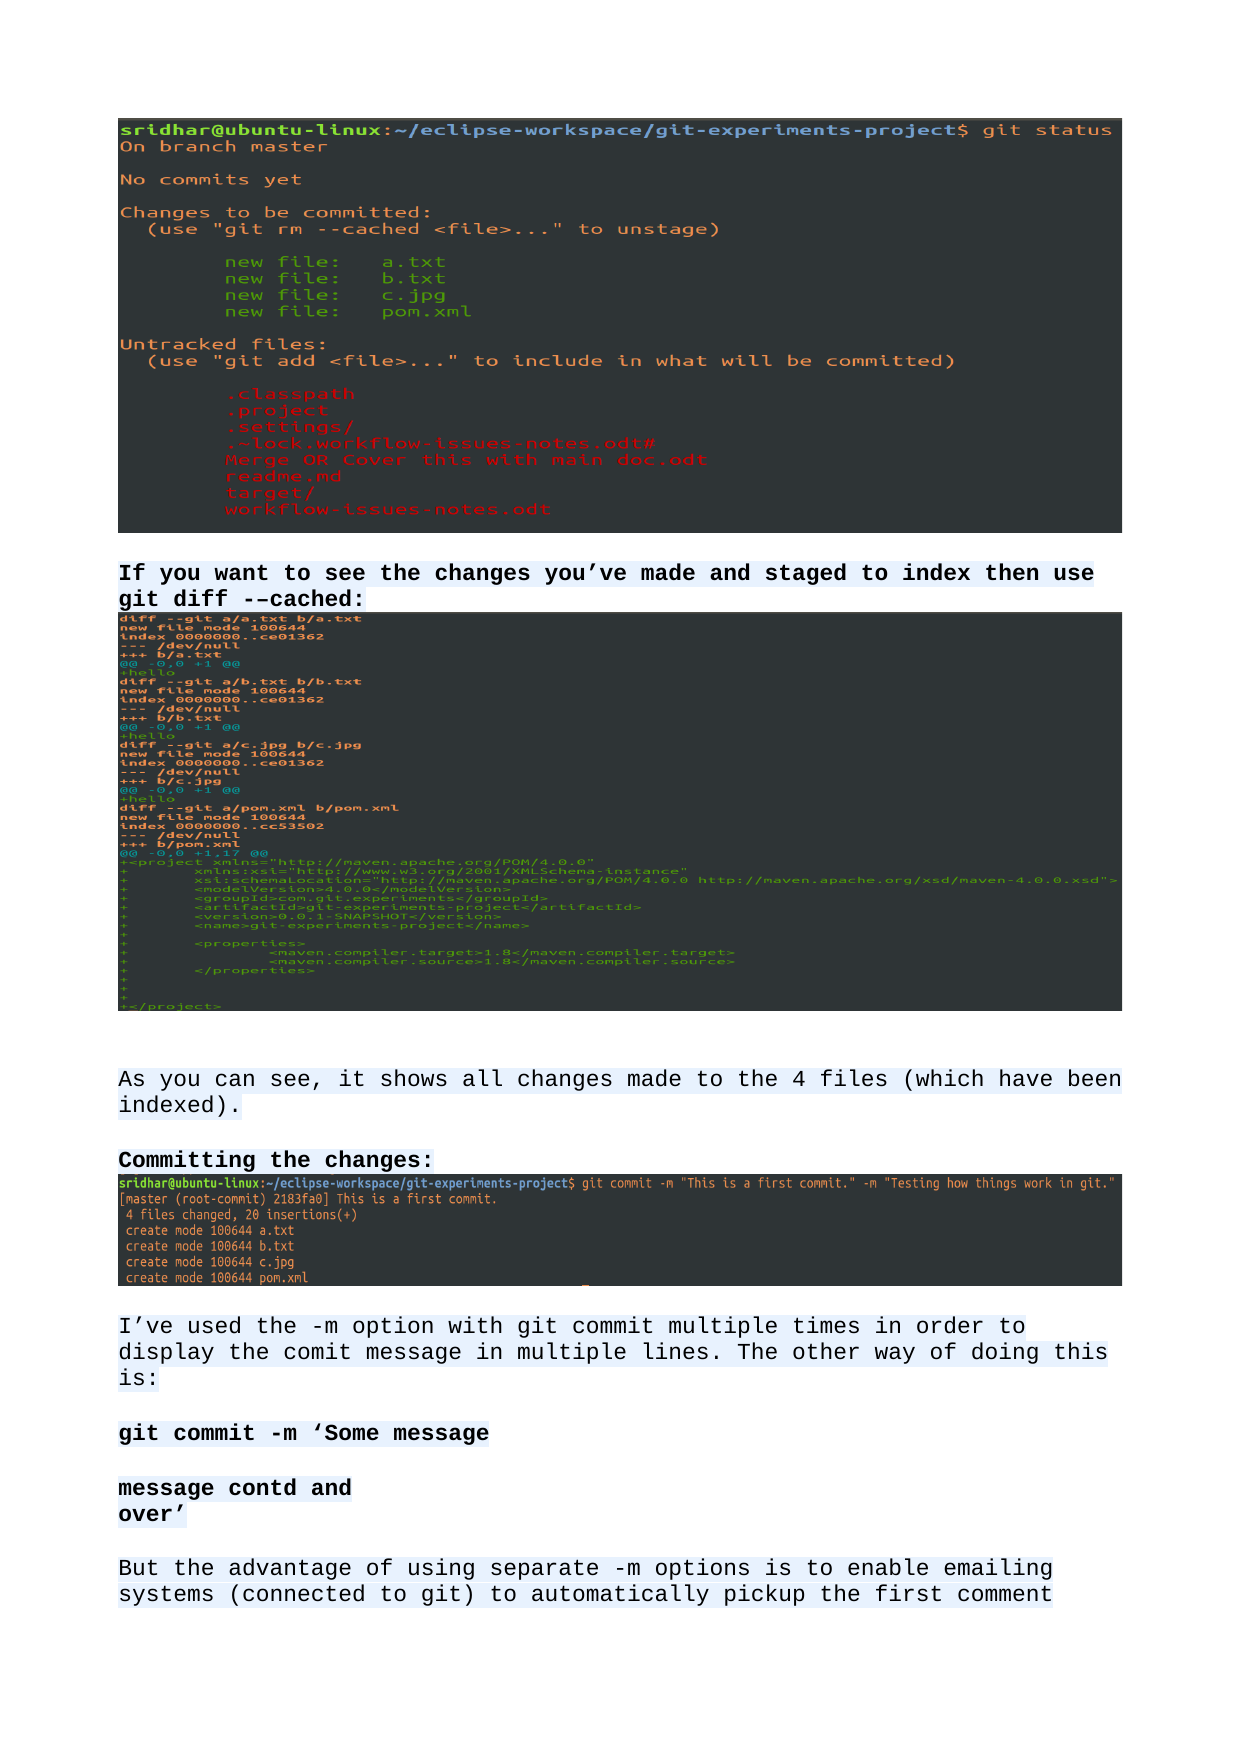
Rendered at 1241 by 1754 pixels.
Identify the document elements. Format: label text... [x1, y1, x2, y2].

text over’ [118, 1502, 1122, 1528]
text If you want to see the changes you’ve made and staged to index then use git diff -–cached: [118, 561, 1122, 612]
text But the advantage of using separate -m options is to enable emailing systems (connected to git) to automatically pickup the first comment [118, 1557, 1122, 1608]
text Committing the changes: [118, 1148, 1122, 1174]
picture [118, 1174, 1123, 1286]
text I’ve used the -m option with git commit multiple times in order to display the comit message in multiple lines. The other way of doing this is: [118, 1315, 1122, 1392]
text git commit -m ‘Some message [118, 1421, 1122, 1447]
picture [118, 612, 1123, 1011]
picture [118, 118, 1123, 533]
text As you can see, it shows all changes made to the 4 files (which have been indexed). [118, 1068, 1122, 1120]
text message contd and [118, 1476, 1122, 1502]
